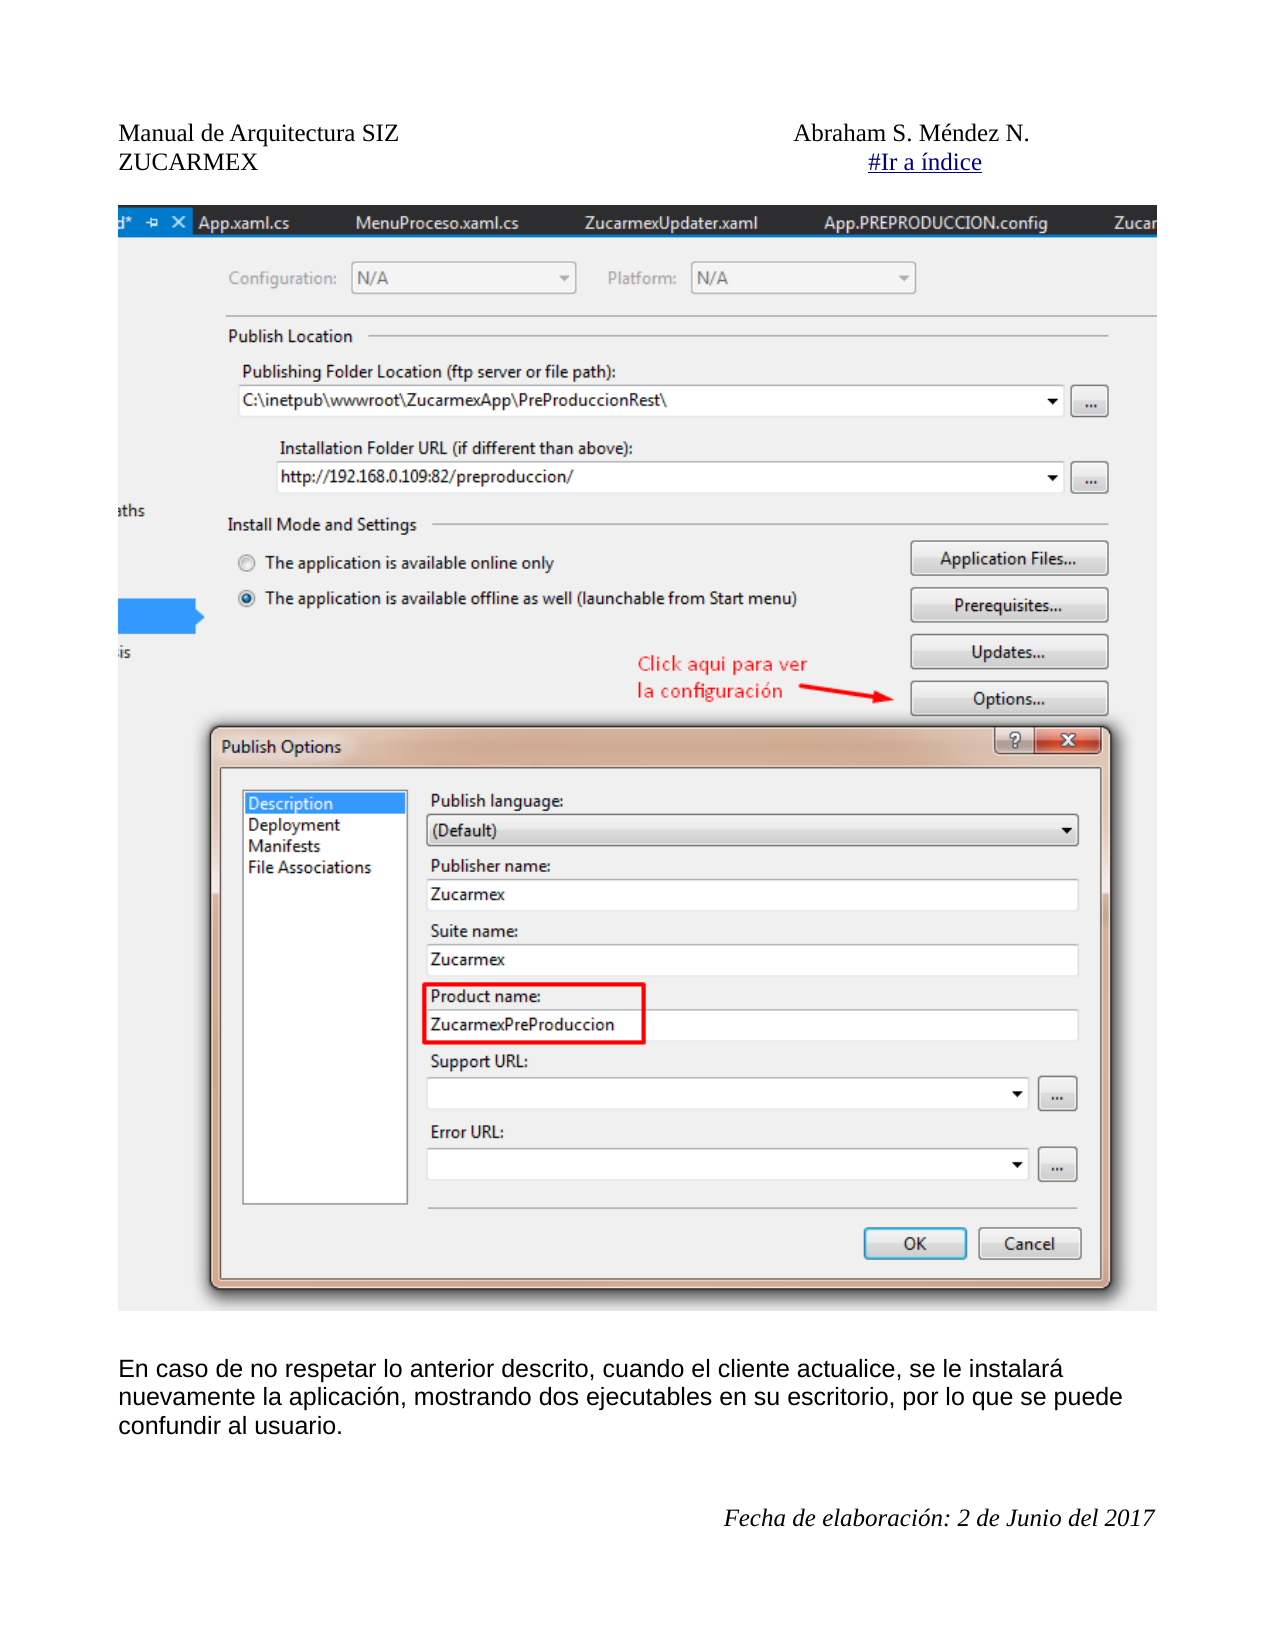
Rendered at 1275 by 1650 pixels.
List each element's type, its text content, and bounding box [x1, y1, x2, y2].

picture [118, 205, 1157, 1311]
text En caso de no respetar lo anterior descrito, cuando el cliente actualice, se le instalará nuevamente la aplicación, mostrando dos ejecutables en su escritorio, por lo que se puede confundir al usuario. [118, 1354, 1157, 1440]
